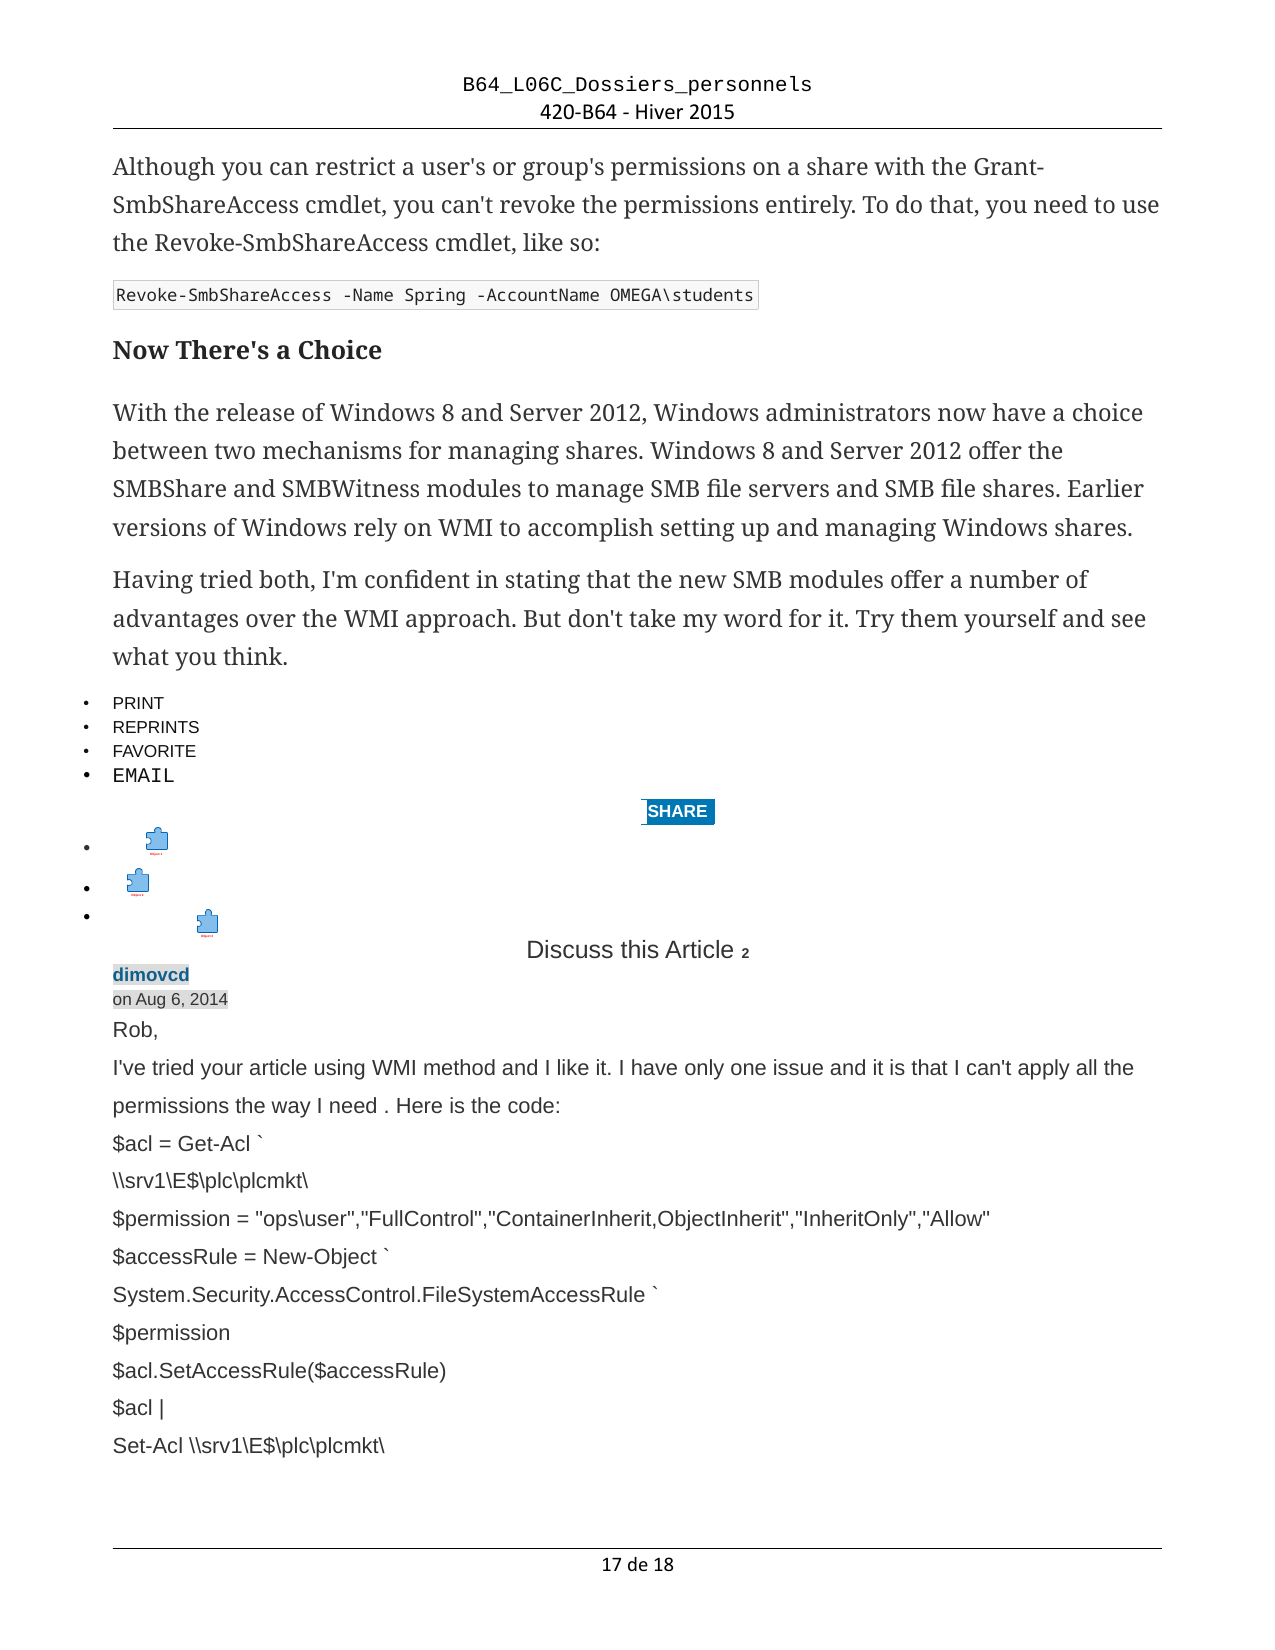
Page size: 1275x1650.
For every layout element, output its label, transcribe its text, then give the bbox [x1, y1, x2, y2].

text $acl = Get-Acl ` \\srv1\E$\plc\plcmkt\ $permission = "ops\user","FullControl","ContainerInherit,ObjectInherit","InheritOnly","Allow" $accessRule = New-Object ` System.Security.AccessControl.FileSystemAccessRule ` $permission $acl.SetAccessRule($accessRule) $acl | Set-Acl \\srv1\E$\plc\plcmkt\ [112, 1131, 1162, 1458]
list REPRINTS [112, 717, 1152, 737]
text dimovcd [112, 964, 1162, 985]
list FAVORITE [112, 741, 1152, 761]
text Although you can restrict a user's or group's permissions on a share with the Grant-SmbShareAccess cmdlet, you can't revoke the permissions entirely. To do that, you need to use the Revoke-SmbShareAccess cmdlet, like so: [112, 150, 1162, 259]
subtitle Discuss this Article 2 [112, 935, 1162, 964]
list SHARE [114, 793, 1152, 824]
subtitle Now There's a Choice [112, 332, 1162, 366]
text Having tried both, I'm confident in stating that the new SMB modules offer a number of advantages over the WMI approach. But don't take my word for it. Try them yourself and see what you think. [112, 564, 1162, 672]
text on Aug 6, 2014 [112, 990, 1162, 1009]
text I've tried your article using WMI method and I like it. I have only one issue and it is that I can't apply all the permissions the way I need . Here is the code: [112, 1055, 1162, 1118]
text [759, 279, 1162, 309]
text With the release of Windows 8 and Server 2012, Windows administrators now have a choice between two mechanisms for managing shares. Windows 8 and Server 2012 offer the SMBShare and SMBWitness modules to manage SMB file servers and SMB file shares. Earlier versions of Windows rely on WMI to accomplish setting up and managing Windows shares. [112, 396, 1162, 543]
list EMAIL [112, 765, 203, 788]
list PRINT [112, 693, 1152, 713]
text Rob, [112, 1017, 1162, 1042]
text Revoke-SmbShareAccess -Name Spring -AccountName OMEGA\students [114, 281, 758, 309]
